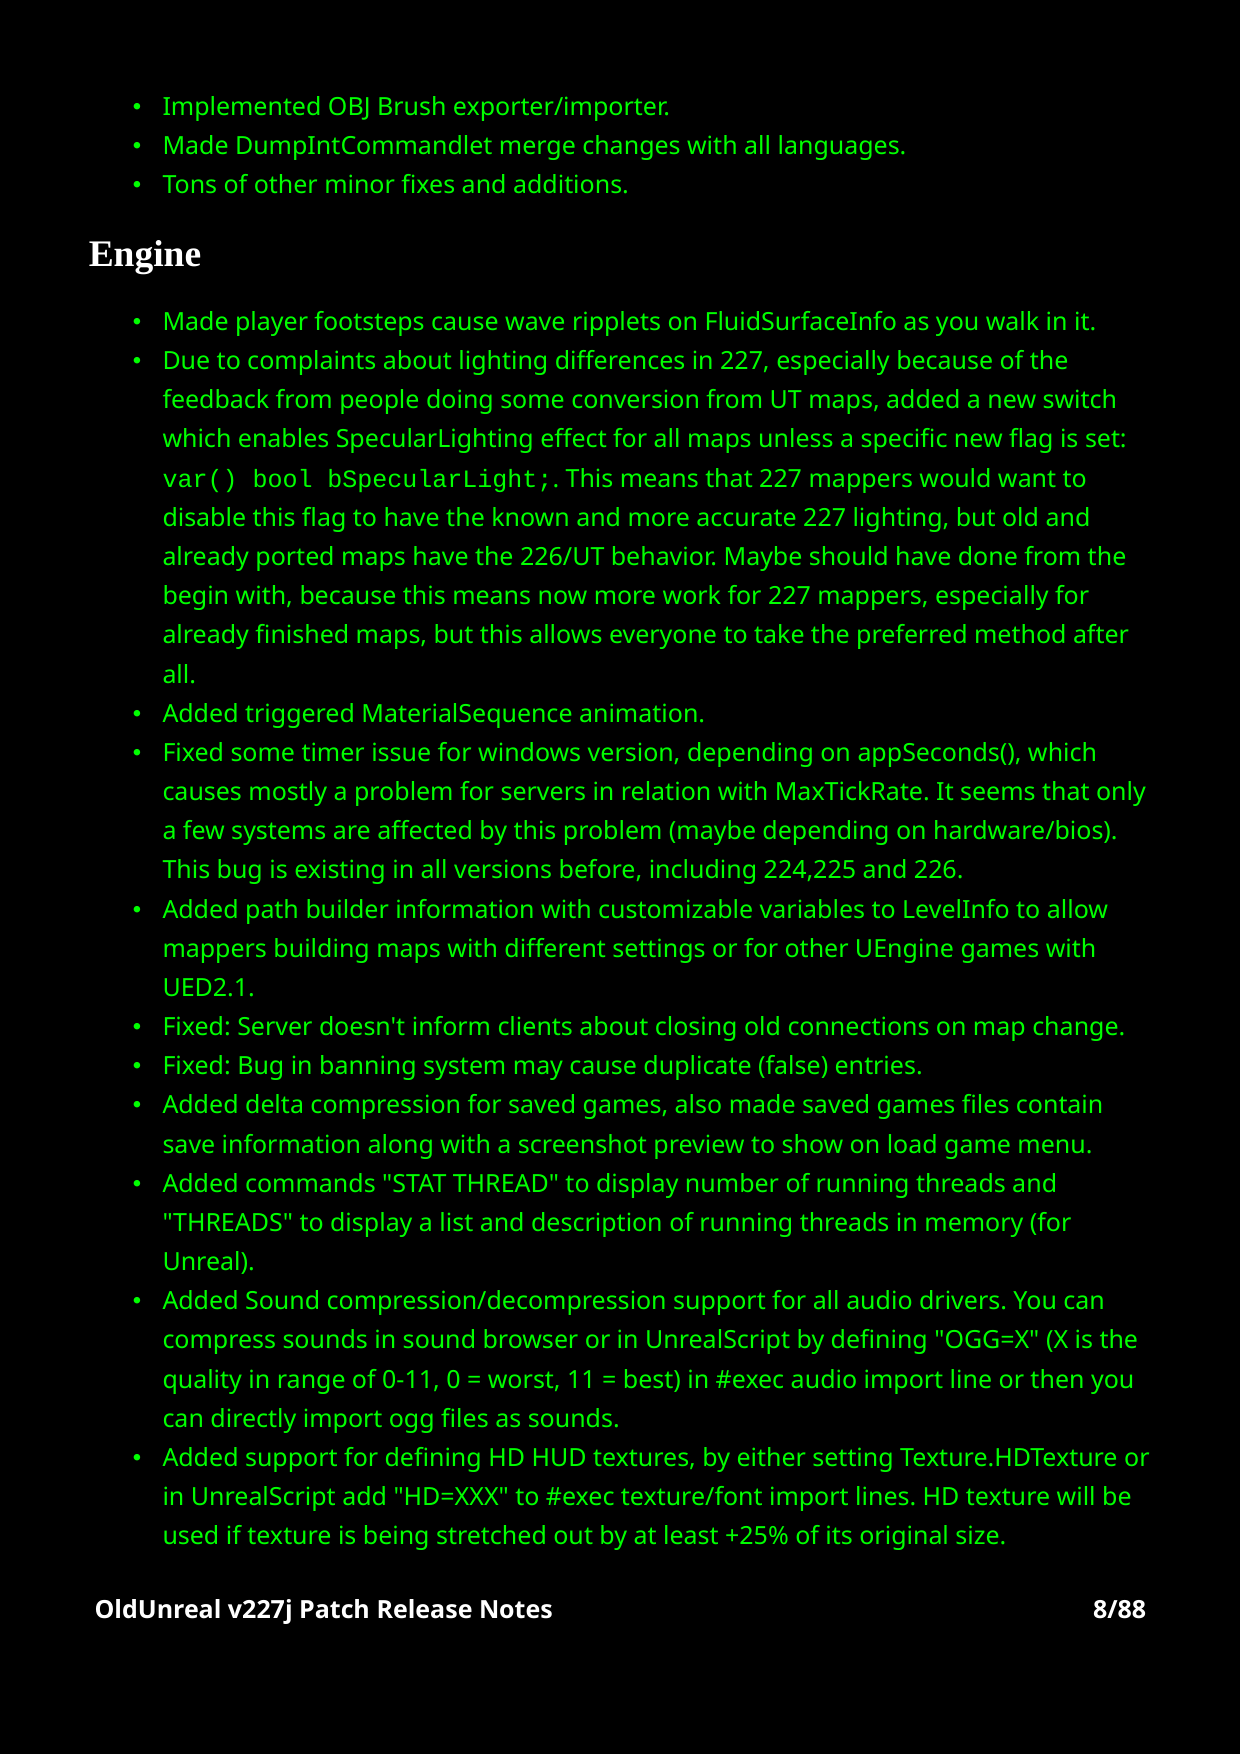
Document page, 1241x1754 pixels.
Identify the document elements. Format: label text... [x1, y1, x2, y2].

list Fixed some timer issue for windows version, depending on appSeconds(), which causes mostly a problem for servers in relation with MaxTickRate. It seems that only a few systems are affected by this problem (maybe depending on hardware/bios). This bug is existing in all versions before, including 224,225 and 226. [133, 735, 1152, 886]
subtitle Engine [88, 231, 1152, 274]
list Added path builder information with customizable variables to LevelInfo to allow mappers building maps with different settings or for other UEngine games with UED2.1. [133, 891, 1152, 1004]
list Fixed: Server doesn't inform clients about closing old connections on map change. [133, 1009, 1152, 1043]
list Added delta compression for saved games, also made saved games files contain save information along with a screenshot preview to show on load game menu. [133, 1087, 1152, 1160]
list Added support for defining HD HUD textures, by either setting Texture.HDTexture or in UnrealScript add "HD=XXX" to #exec texture/font import lines. HD texture will be used if texture is being stretched out by at least +25% of its original size. [133, 1440, 1152, 1552]
list Added triggered MaterialSequence animation. [133, 696, 1152, 729]
list Made player footsteps cause wave ripplets on FluidSurfaceInfo as you walk in it. [133, 304, 1152, 338]
list Due to complaints about lighting differences in 227, especially because of the feedback from people doing some conversion from UT maps, added a new switch which enables SpecularLighting effect for all maps unless a specific new flag is set: var() bool bSpecularLight;. This means that 227 mappers would want to disable this flag to have the known and more accurate 227 lighting, but old and already ported maps have the 226/UT behavior. Maybe should have done from the begin with, because this means now more work for 227 mappers, especially for already finished maps, but this allows everyone to take the preferred method after all. [133, 343, 1152, 690]
list Added commands "STAT THREAD" to display number of running threads and "THREADS" to display a list and description of running threads in memory (for Unreal). [133, 1166, 1152, 1278]
list Made DumpIntCommandlet merge changes with all languages. [133, 128, 1152, 162]
list Implemented OBJ Brush exporter/importer. [133, 88, 1152, 123]
list Fixed: Bug in banning system may cause duplicate (false) entries. [133, 1048, 1152, 1082]
list Tons of other minor fixes and additions. [133, 167, 1152, 201]
list Added Sound compression/decompression support for all audio drivers. You can compress sounds in sound browser or in UnrealScript by defining "OGG=X" (X is the quality in range of 0-11, 0 = worst, 11 = best) in #exec audio import line or then you can directly import ogg files as sounds. [133, 1283, 1152, 1434]
